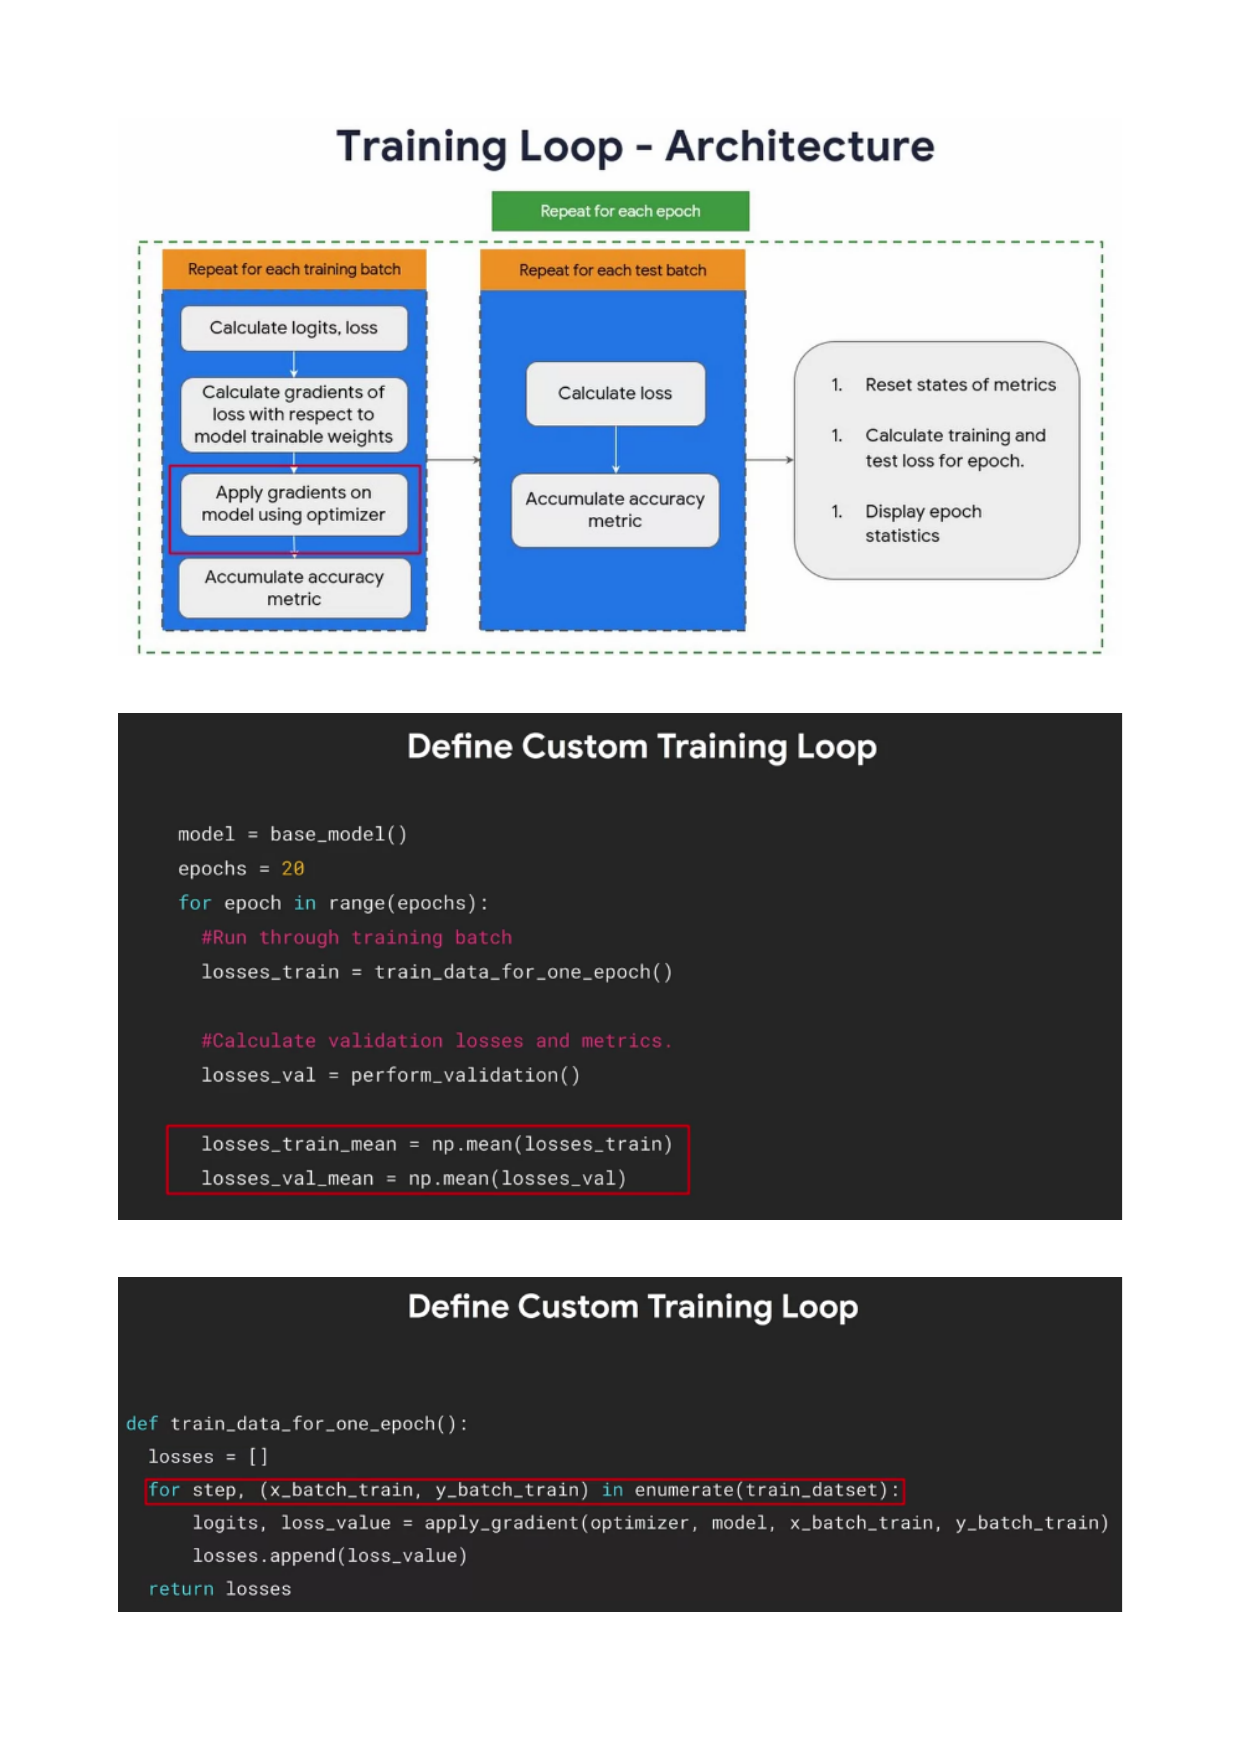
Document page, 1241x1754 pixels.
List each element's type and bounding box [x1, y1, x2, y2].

picture [118, 1277, 1123, 1612]
picture [118, 713, 1123, 1220]
picture [118, 118, 1123, 656]
